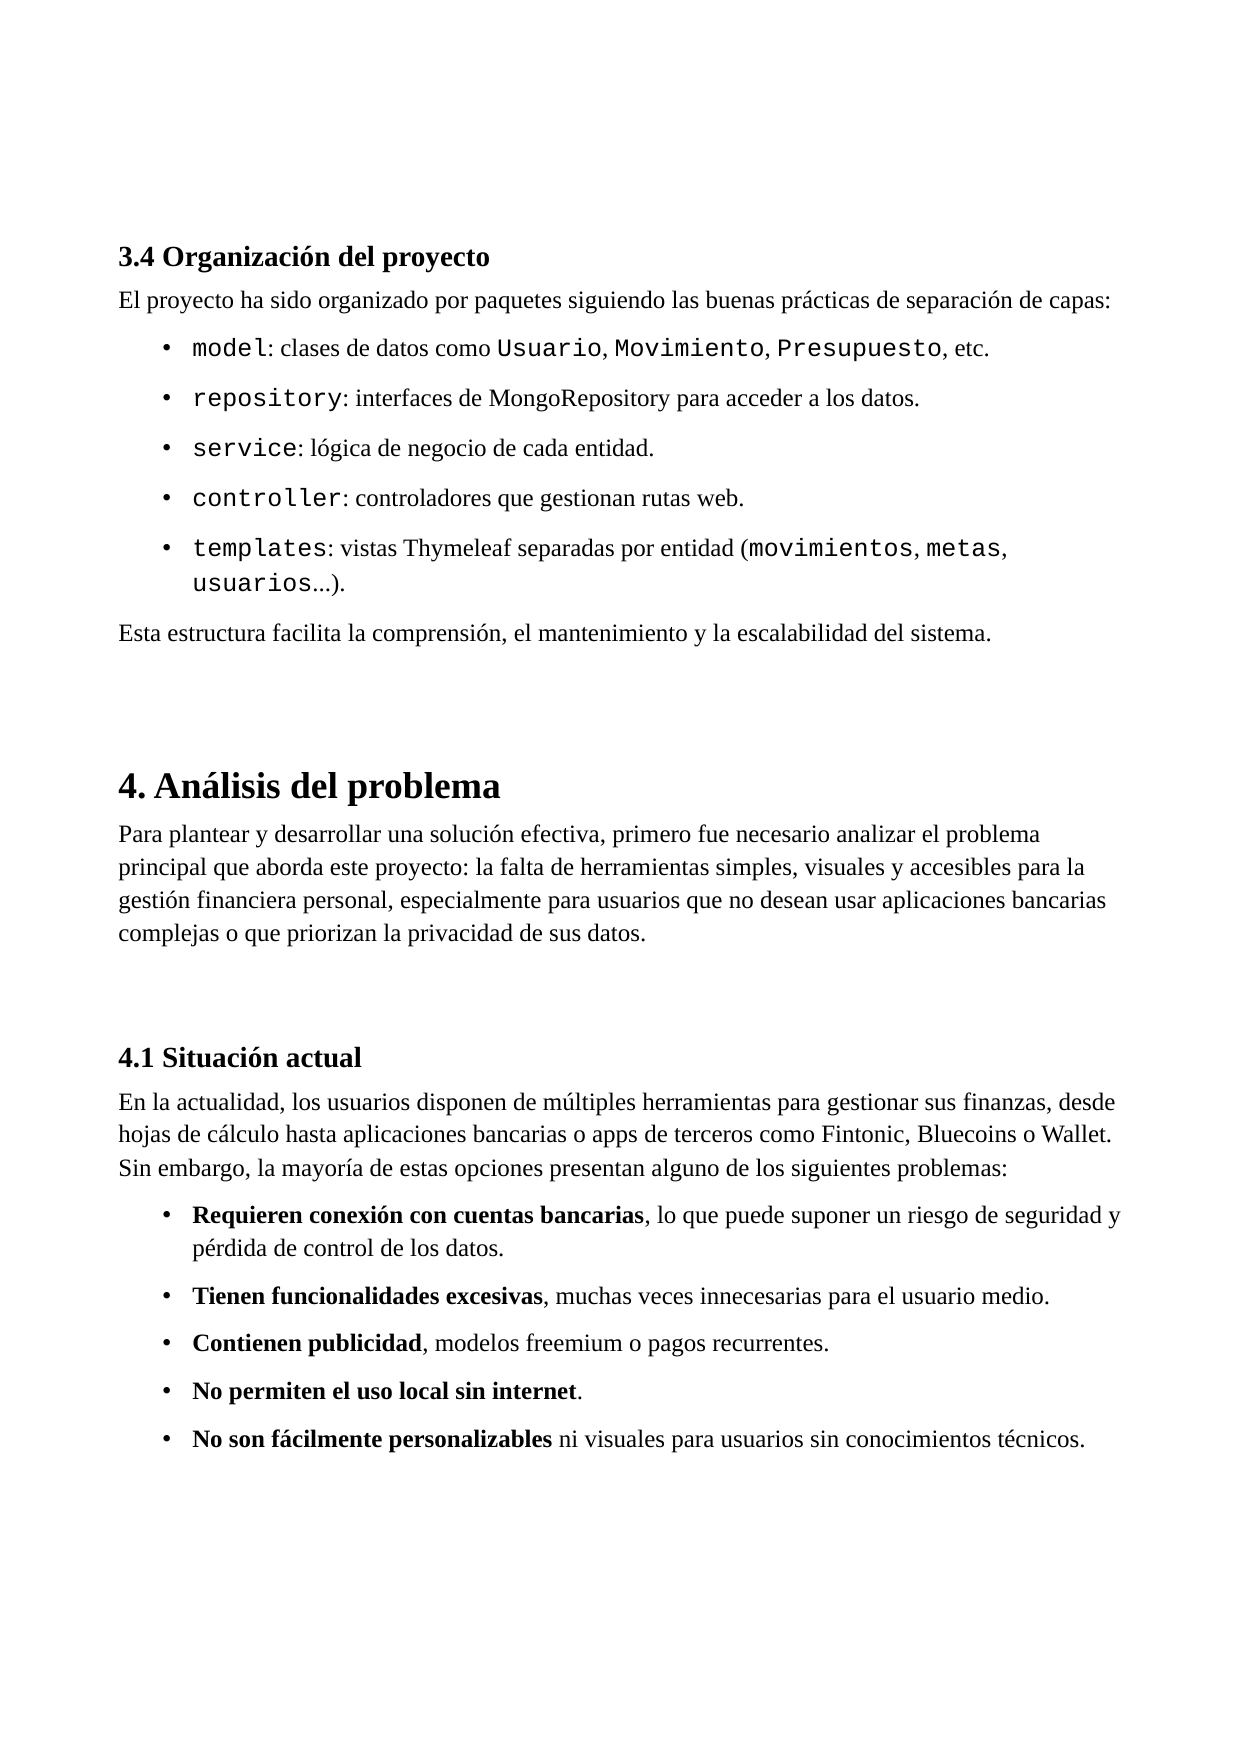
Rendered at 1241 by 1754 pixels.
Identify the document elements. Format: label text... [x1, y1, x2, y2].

list Contienen publicidad, modelos freemium o pagos recurrentes. [162, 1328, 1122, 1357]
subtitle 4. Análisis del problema [118, 763, 1122, 806]
list Tienen funcionalidades excesivas, muchas veces innecesarias para el usuario medio. [162, 1281, 1122, 1309]
list No son fácilmente personalizables ni visuales para usuarios sin conocimientos técnicos. [162, 1424, 1122, 1452]
list service: lógica de negocio de cada entidad. [162, 433, 1122, 464]
list model: clases de datos como Usuario, Movimiento, Presupuesto, etc. [162, 333, 1122, 364]
list No permiten el uso local sin internet. [162, 1376, 1122, 1405]
list controller: controladores que gestionan rutas web. [162, 483, 1122, 514]
list Requieren conexión con cuentas bancarias, lo que puede suponer un riesgo de seguridad y pérdida de control de los datos. [162, 1200, 1122, 1262]
text Para plantear y desarrollar una solución efectiva, primero fue necesario analizar el problema principal que aborda este proyecto: la falta de herramientas simples, visuales y accesibles para la gestión financiera personal, especialmente para usuarios que no desean usar aplicaciones bancarias complejas o que priorizan la privacidad de sus datos. [118, 819, 1122, 946]
text Esta estructura facilita la comprensión, el mantenimiento y la escalabilidad del sistema. [118, 618, 1122, 647]
text En la actualidad, los usuarios disponen de múltiples herramientas para gestionar sus finanzas, desde hojas de cálculo hasta aplicaciones bancarias o apps de terceros como Fintonic, Bluecoins o Wallet. Sin embargo, la mayoría de estas opciones presentan alguno de los siguientes problemas: [118, 1087, 1122, 1181]
list repository: interfaces de MongoRepository para acceder a los datos. [162, 383, 1122, 414]
list templates: vistas Thymeleaf separadas por entidad (movimientos, metas, usuarios...). [162, 533, 1122, 599]
text El proyecto ha sido organizado por paquetes siguiendo las buenas prácticas de separación de capas: [118, 285, 1122, 314]
subtitle 3.4 Organización del proyecto [118, 239, 1122, 273]
subtitle 4.1 Situación actual [118, 1041, 1122, 1074]
